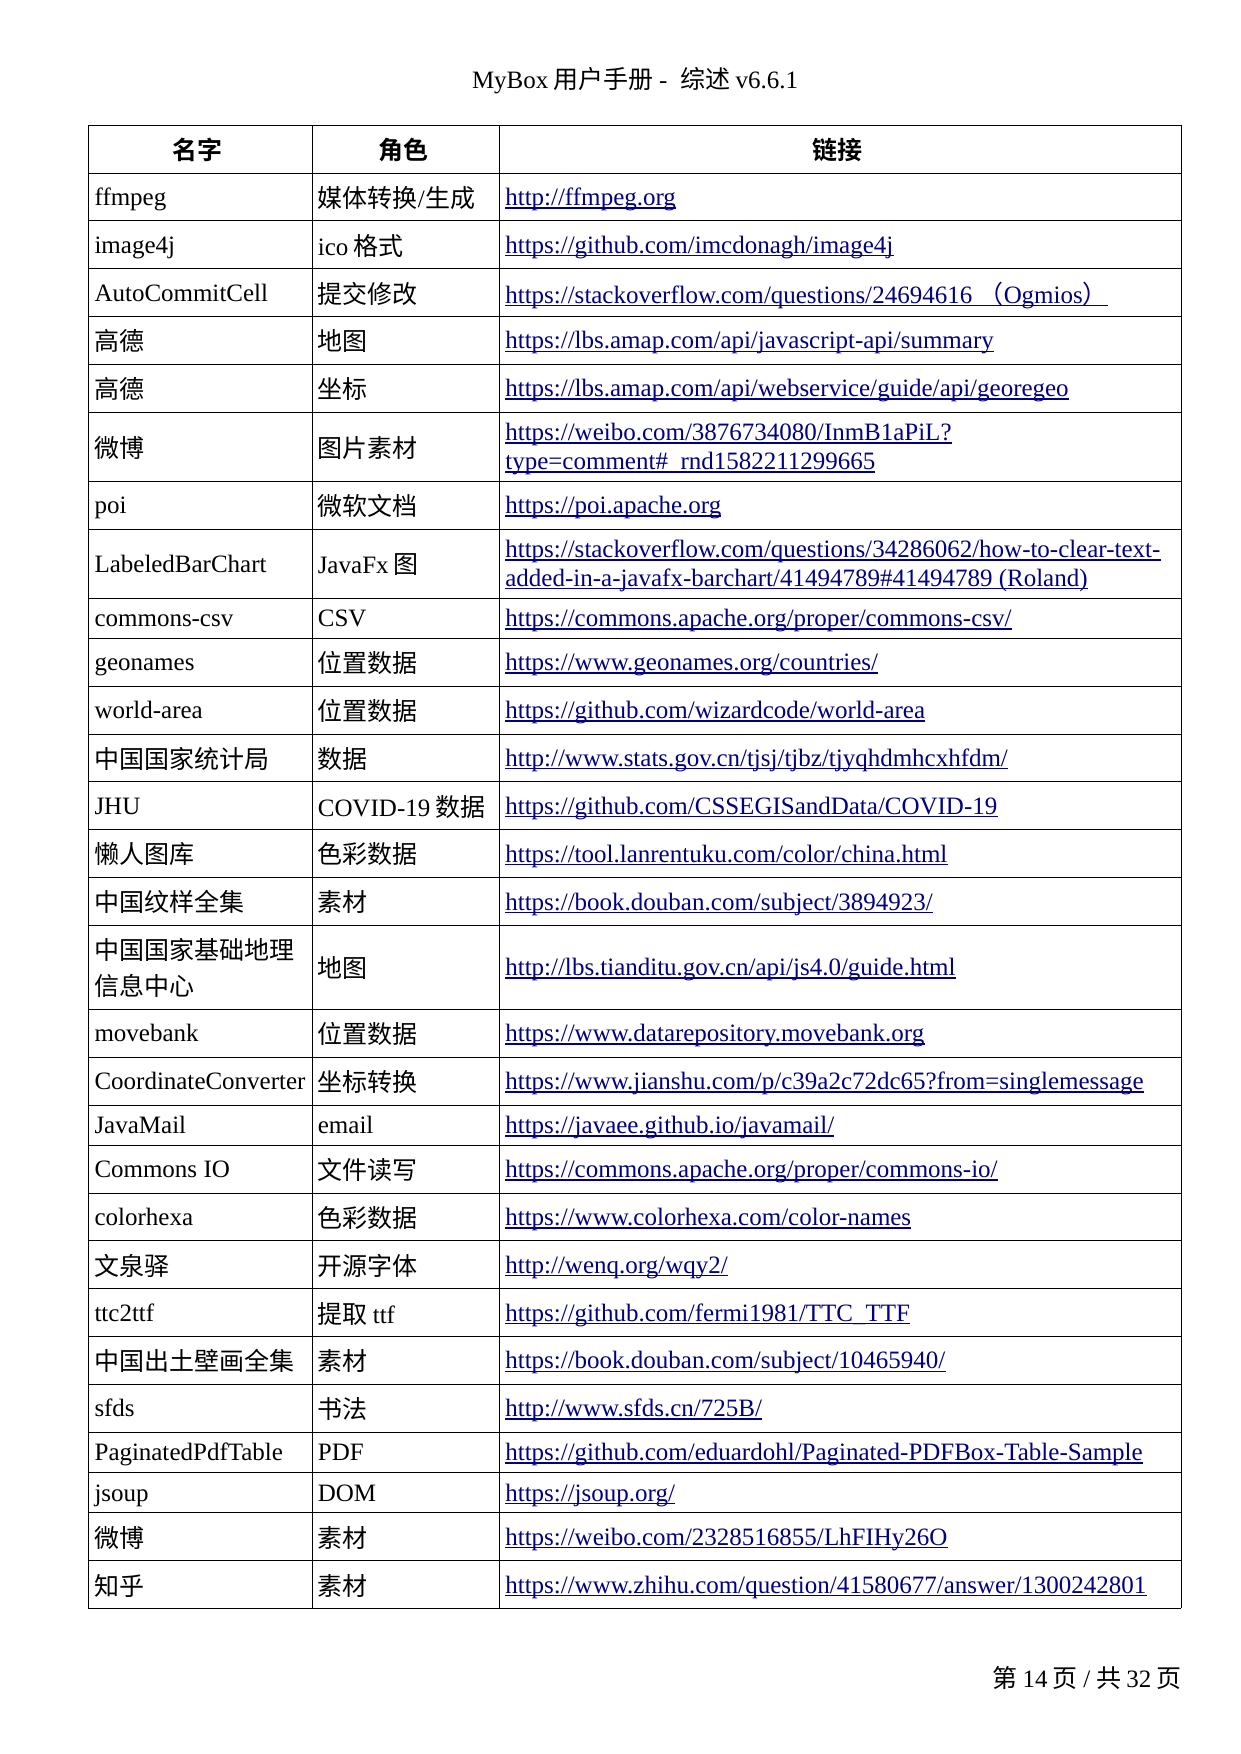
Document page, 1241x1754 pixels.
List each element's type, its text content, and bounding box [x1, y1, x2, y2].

table_cell https://lbs.amap.com/api/webservice/guide/api/georegeo [500, 365, 1181, 412]
table_cell 色彩数据 [313, 1194, 499, 1240]
table_cell https://commons.apache.org/proper/commons-csv/ [500, 599, 1181, 638]
table_cell jsoup [89, 1473, 312, 1512]
table_cell 书法 [313, 1385, 499, 1432]
table_cell https://commons.apache.org/proper/commons-io/ [500, 1146, 1181, 1193]
table_cell https://weibo.com/2328516855/LhFIHy26O [500, 1513, 1181, 1560]
table_cell 高德 [89, 365, 312, 412]
table_cell https://book.douban.com/subject/3894923/ [500, 878, 1181, 925]
table_cell https://weibo.com/3876734080/InmB1aPiL?type=comment#_rnd1582211299665 [500, 413, 1181, 481]
table_cell 坐标转换 [313, 1058, 499, 1104]
table_cell https://www.colorhexa.com/color-names [500, 1194, 1181, 1240]
table_cell LabeledBarChart [89, 530, 312, 598]
table_cell https://www.datarepository.movebank.org [500, 1010, 1181, 1057]
table_cell CSV [313, 599, 499, 638]
table_cell 懒人图库 [89, 830, 312, 877]
table_cell JavaFx图 [313, 530, 499, 598]
table_cell commons-csv [89, 599, 312, 638]
table_cell https://www.geonames.org/countries/ [500, 639, 1181, 686]
table_cell email [313, 1106, 499, 1145]
table_cell 素材 [313, 1513, 499, 1560]
table_cell https://lbs.amap.com/api/javascript-api/summary [500, 317, 1181, 364]
table_cell Commons IO [89, 1146, 312, 1193]
table_cell PaginatedPdfTable [89, 1433, 312, 1472]
table_cell https://github.com/imcdonagh/image4j [500, 221, 1181, 268]
table_cell colorhexa [89, 1194, 312, 1240]
table_cell 位置数据 [313, 1010, 499, 1057]
table_cell 中国国家统计局 [89, 735, 312, 781]
table_cell 文泉驿 [89, 1241, 312, 1288]
table_cell 素材 [313, 878, 499, 925]
table_cell AutoCommitCell [89, 269, 312, 316]
table_cell JavaMail [89, 1106, 312, 1145]
table_cell http://www.sfds.cn/725B/ [500, 1385, 1181, 1432]
table_cell sfds [89, 1385, 312, 1432]
table_cell https://github.com/wizardcode/world-area [500, 687, 1181, 733]
table_cell movebank [89, 1010, 312, 1057]
table_cell https://stackoverflow.com/questions/34286062/how-to-clear-text-added-in-a-javafx-barchart/41494789#41494789 (Roland) [500, 530, 1181, 598]
table_cell 坐标 [313, 365, 499, 412]
table_cell 知乎 [89, 1561, 312, 1608]
table_cell https://poi.apache.org [500, 482, 1181, 528]
table_cell ffmpeg [89, 174, 312, 220]
table_cell PDF [313, 1433, 499, 1472]
table_cell https://github.com/eduardohl/Paginated-PDFBox-Table-Sample [500, 1433, 1181, 1472]
table_cell https://jsoup.org/ [500, 1473, 1181, 1512]
table_cell 素材 [313, 1337, 499, 1384]
table_cell https://github.com/fermi1981/TTC_TTF [500, 1289, 1181, 1336]
table_cell https://www.zhihu.com/question/41580677/answer/1300242801 [500, 1561, 1181, 1608]
table_cell https://book.douban.com/subject/10465940/ [500, 1337, 1181, 1384]
table_header 链接 [500, 126, 1181, 173]
table_cell http://www.stats.gov.cn/tjsj/tjbz/tjyqhdmhcxhfdm/ [500, 735, 1181, 781]
table_cell 地图 [313, 926, 499, 1009]
table_cell JHU [89, 782, 312, 829]
table_cell http://lbs.tianditu.gov.cn/api/js4.0/guide.html [500, 926, 1181, 1009]
table_cell 地图 [313, 317, 499, 364]
table_header 角色 [313, 126, 499, 173]
table_cell 微软文档 [313, 482, 499, 528]
table_cell 微博 [89, 413, 312, 481]
table_cell 中国纹样全集 [89, 878, 312, 925]
table_cell 文件读写 [313, 1146, 499, 1193]
table_cell https://www.jianshu.com/p/c39a2c72dc65?from=singlemessage [500, 1058, 1181, 1104]
table_cell 素材 [313, 1561, 499, 1608]
table_cell 媒体转换/生成 [313, 174, 499, 220]
table_cell image4j [89, 221, 312, 268]
table_cell 色彩数据 [313, 830, 499, 877]
table_cell CoordinateConverter [89, 1058, 312, 1104]
table_cell DOM [313, 1473, 499, 1512]
table_header 名字 [89, 126, 312, 173]
table_cell COVID-19数据 [313, 782, 499, 829]
table_cell 位置数据 [313, 639, 499, 686]
table_cell 微博 [89, 1513, 312, 1560]
table_cell ico格式 [313, 221, 499, 268]
table_cell https://github.com/CSSEGISandData/COVID-19 [500, 782, 1181, 829]
table_cell ttc2ttf [89, 1289, 312, 1336]
table_cell https://tool.lanrentuku.com/color/china.html [500, 830, 1181, 877]
table_cell poi [89, 482, 312, 528]
table_cell 位置数据 [313, 687, 499, 733]
table_cell 提取ttf [313, 1289, 499, 1336]
table_cell 提交修改 [313, 269, 499, 316]
table_cell https://javaee.github.io/javamail/ [500, 1106, 1181, 1145]
table_cell http://ffmpeg.org [500, 174, 1181, 220]
table_cell 数据 [313, 735, 499, 781]
table_cell 中国国家基础地理信息中心 [89, 926, 312, 1009]
table_cell 高德 [89, 317, 312, 364]
table_cell https://stackoverflow.com/questions/24694616 （Ogmios） [500, 269, 1181, 316]
table_cell http://wenq.org/wqy2/ [500, 1241, 1181, 1288]
table_cell 开源字体 [313, 1241, 499, 1288]
table_cell 图片素材 [313, 413, 499, 481]
table_cell 中国出土壁画全集 [89, 1337, 312, 1384]
table_cell geonames [89, 639, 312, 686]
table_cell world-area [89, 687, 312, 733]
